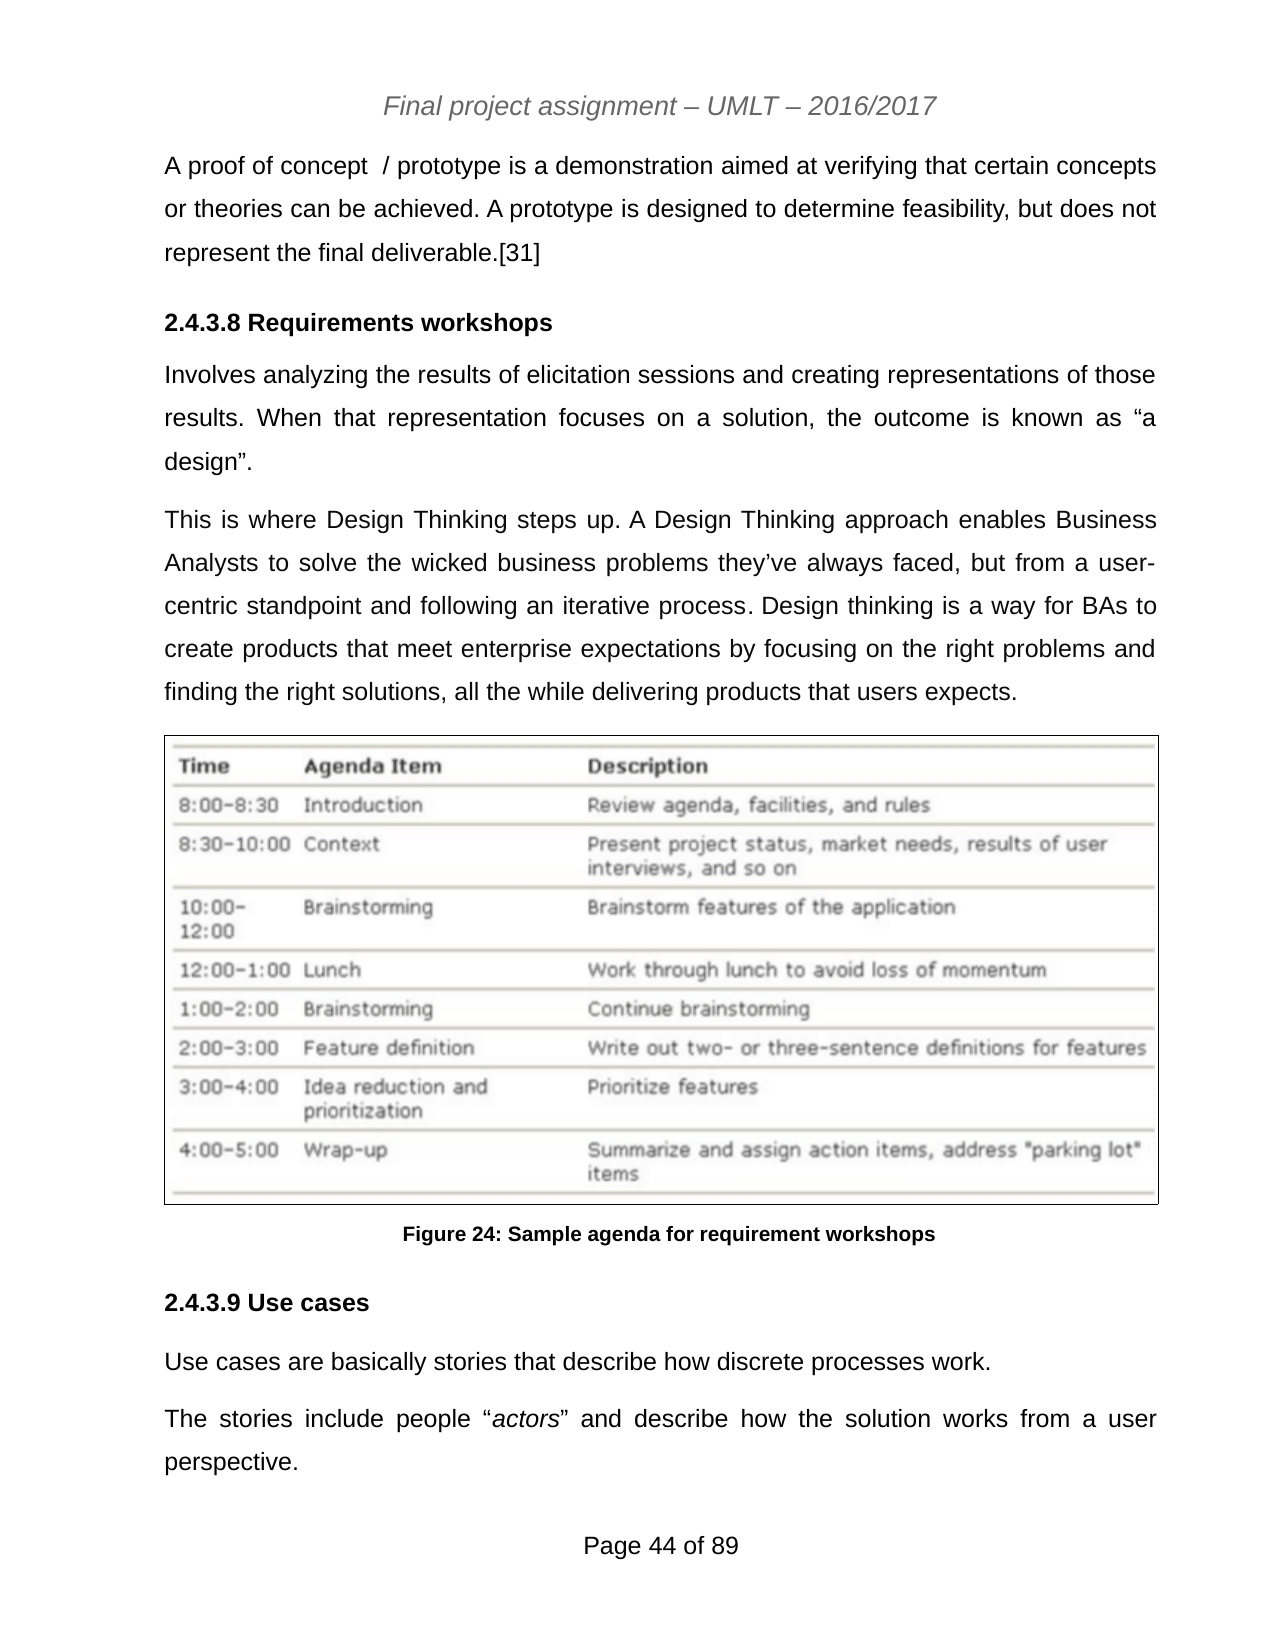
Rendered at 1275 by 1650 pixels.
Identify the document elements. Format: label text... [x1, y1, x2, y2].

text Use cases are basically stories that describe how discrete processes work. [164, 1346, 1158, 1375]
text This is where Design Thinking steps up. A Design Thinking approach enables Business Analysts to solve the wicked business problems they’ve always faced, but from a user-centric standpoint and following an iterative process. Design thinking is a way for BAs to create products that meet enterprise expectations by focusing on the right problems and finding the right solutions, all the while delivering products that users expects. [164, 505, 1158, 706]
text The stories include people “actors” and describe how the solution works from a user perspective. [164, 1404, 1158, 1476]
subtitle 2.4.3.9 Use cases [164, 1288, 1158, 1317]
picture [167, 738, 1155, 1201]
text [165, 736, 1158, 1204]
text A proof of concept / prototype is a demonstration aimed at verifying that certain concepts or theories can be achieved. A prototype is designed to determine feasibility, but does not represent the final deliverable.[31] [164, 151, 1158, 266]
text Involves analyzing the results of elicitation sessions and creating representations of those results. When that representation focuses on a solution, the outcome is known as “a design”. [164, 360, 1158, 475]
subtitle 2.4.3.8 Requirements workshops [164, 308, 1158, 336]
text Figure 24: Sample agenda for requirement workshops [164, 1205, 1158, 1247]
